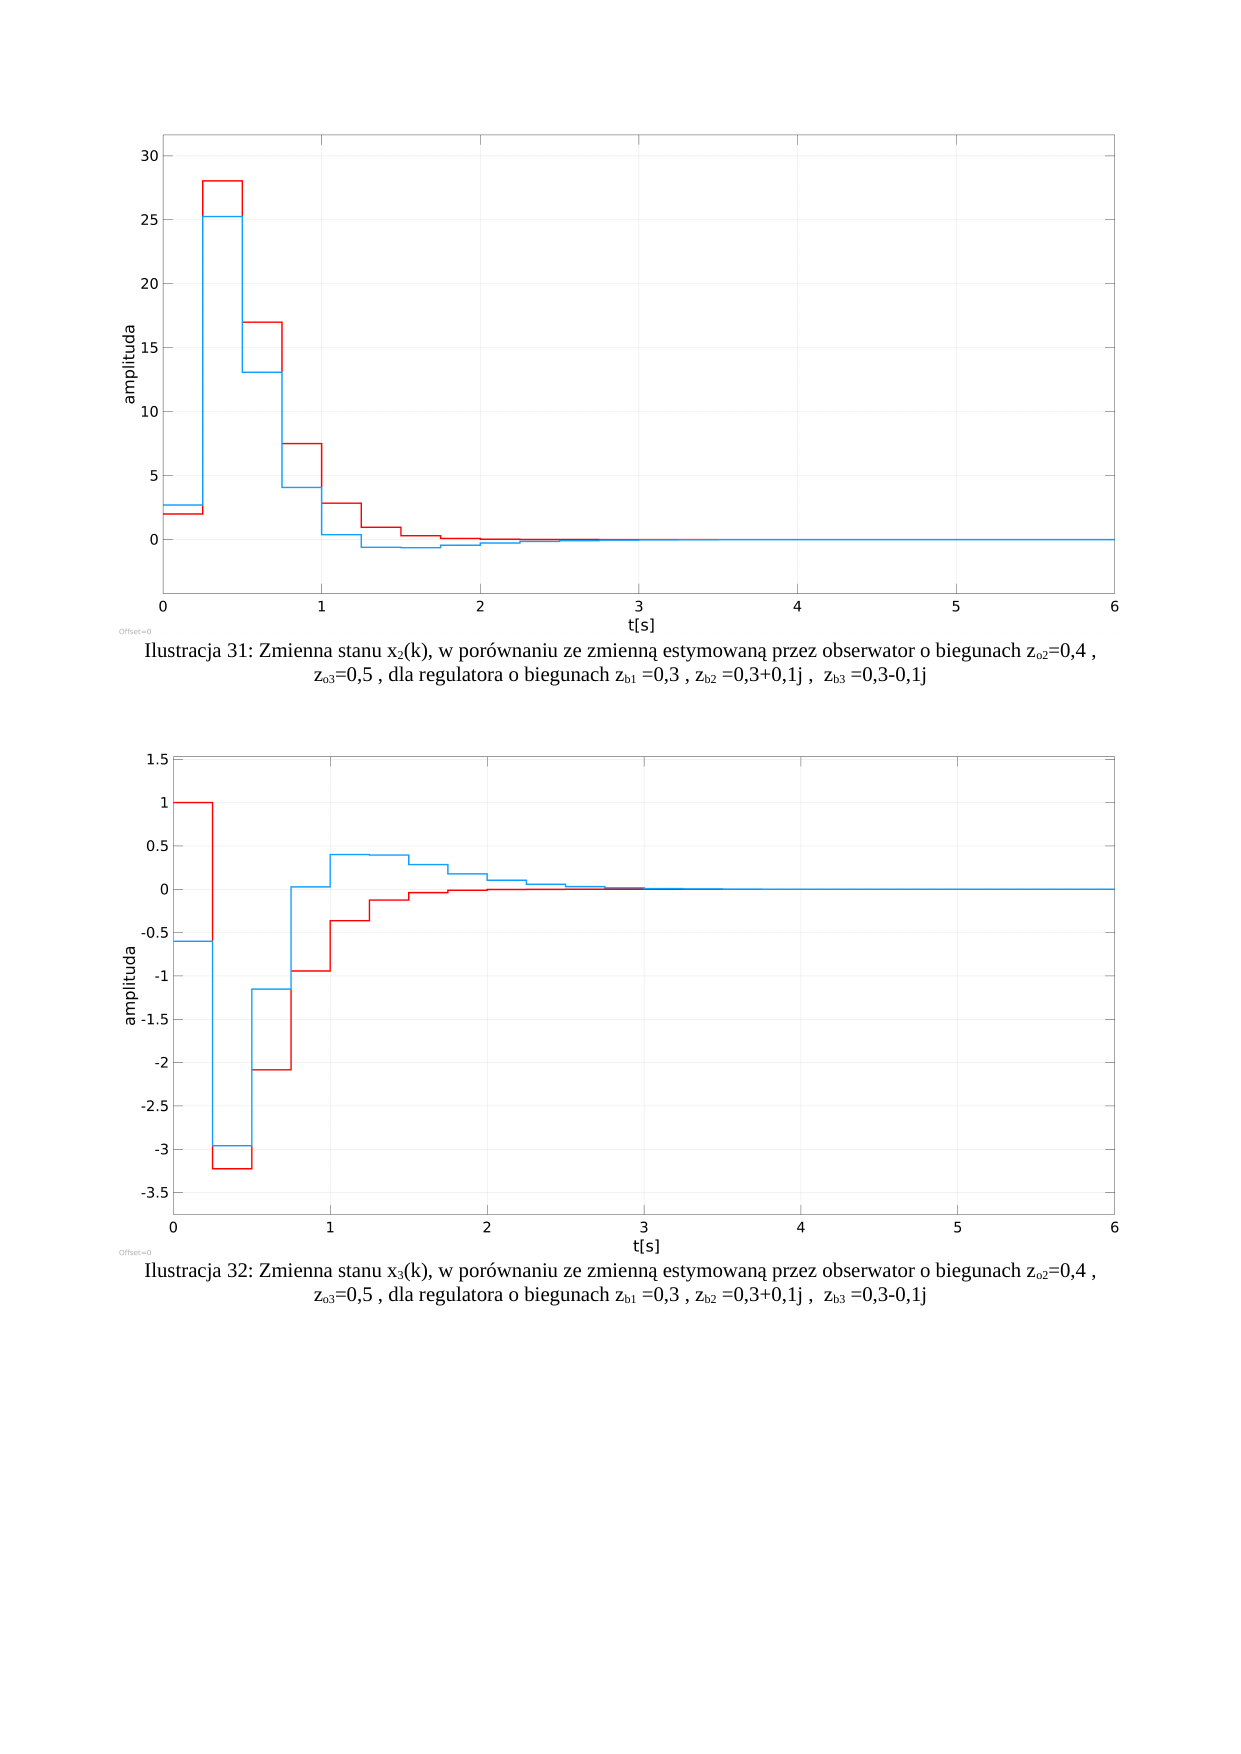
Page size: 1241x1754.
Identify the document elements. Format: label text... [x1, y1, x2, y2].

picture [118, 130, 1123, 638]
picture [118, 751, 1123, 1259]
text Ilustracja 31: Zmienna stanu x2(k), w porównaniu ze zmienną estymowaną przez obserwator o biegunach zo2=0,4 , zo3=0,5 , dla regulatora o biegunach zb1 =0,3 , zb2 =0,3+0,1j , zb3 =0,3-0,1j [118, 638, 1122, 686]
text Ilustracja 32: Zmienna stanu x3(k), w porównaniu ze zmienną estymowaną przez obserwator o biegunach zo2=0,4 , zo3=0,5 , dla regulatora o biegunach zb1 =0,3 , zb2 =0,3+0,1j , zb3 =0,3-0,1j [118, 1259, 1122, 1306]
